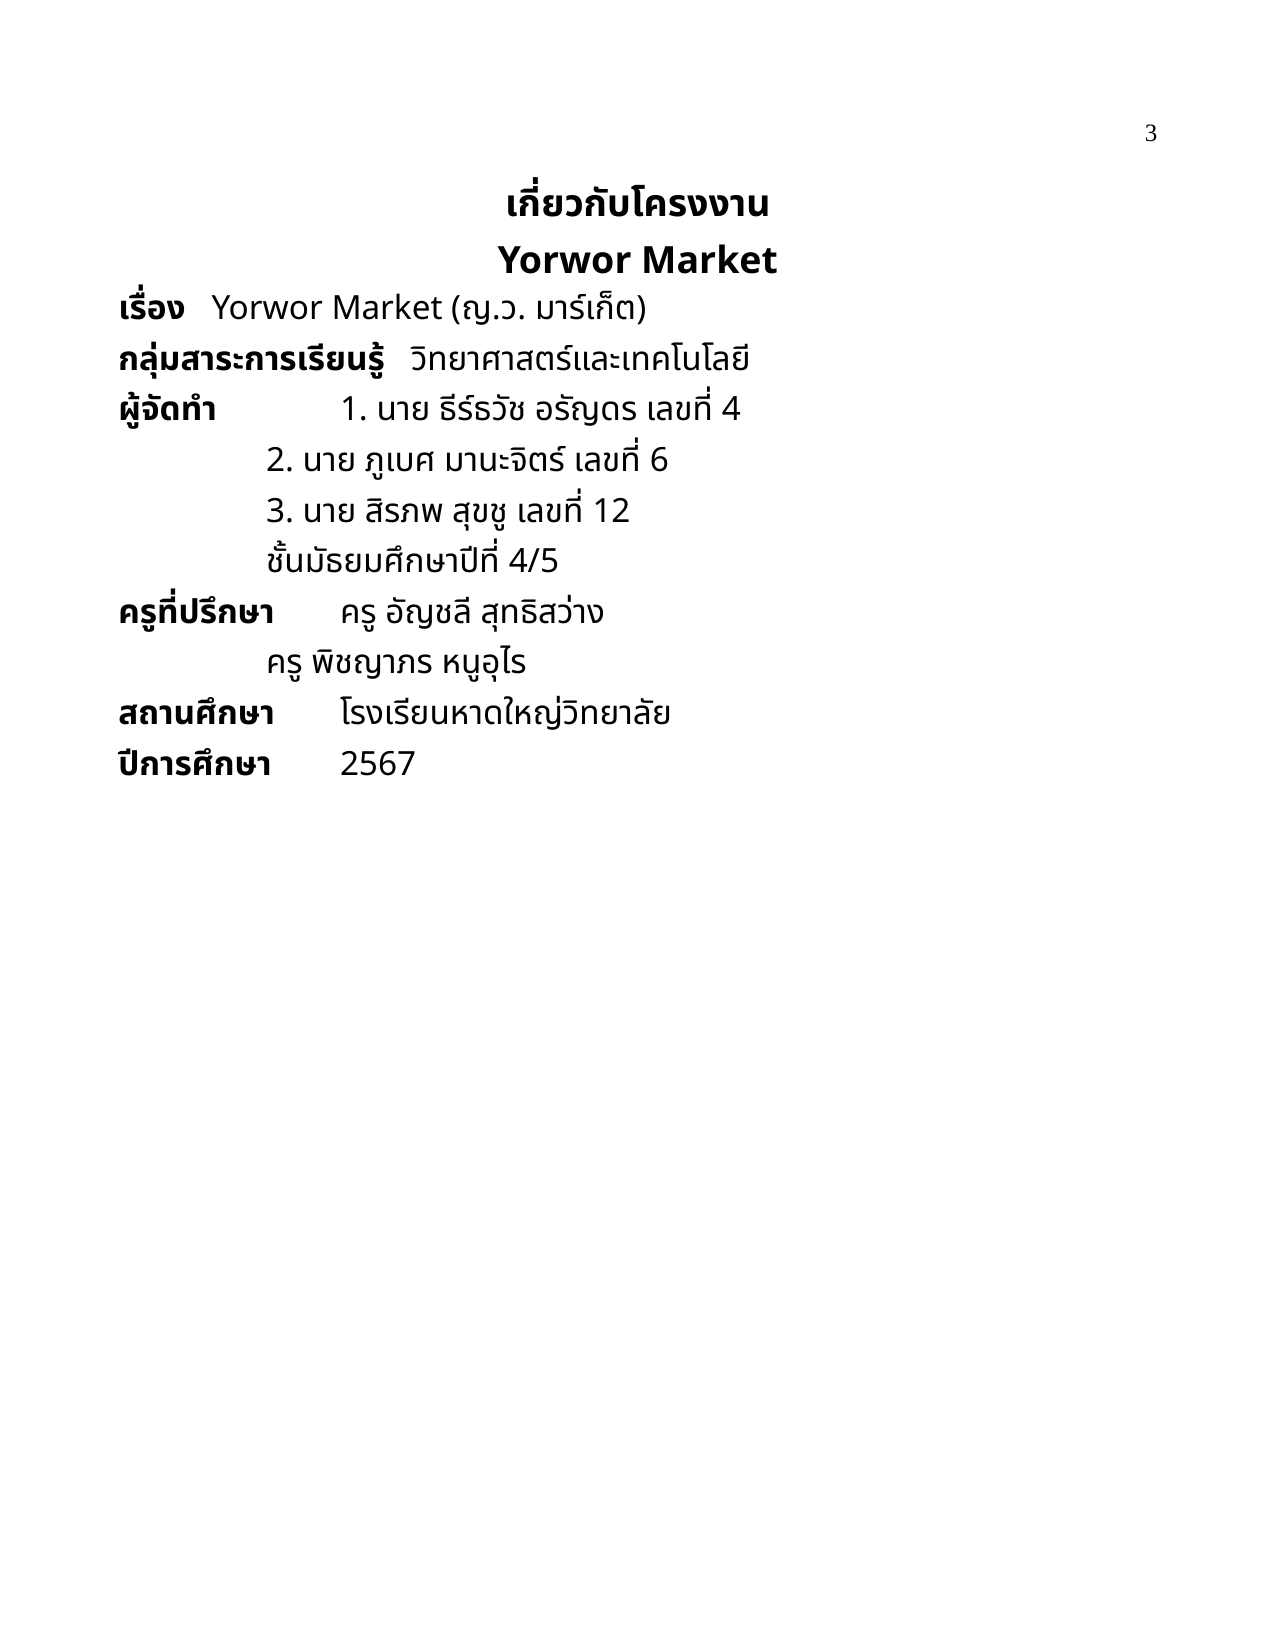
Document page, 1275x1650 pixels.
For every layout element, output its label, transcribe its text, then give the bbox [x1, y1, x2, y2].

text สถานศึกษา โรงเรียนหาดใหญ่วิทยาลัย [118, 689, 1157, 739]
text กลุ่มสาระการเรียนรู้ วิทยาศาสตร์และเทคโนโลยี [118, 335, 1157, 385]
text ปีการศึกษา 2567 [118, 739, 1157, 790]
text ผู้จัดทำ 1. นาย ธีร์ธวัช อรัญดร เลขที่ 4 [118, 385, 1157, 436]
text 3. นาย สิรภพ สุขชู เลขที่ 12 [118, 486, 1157, 537]
text ครูที่ปรึกษา ครู อัญชลี สุทธิสว่าง [118, 588, 1157, 638]
text เกี่ยวกับโครงงาน [118, 176, 1157, 233]
text ครู พิชญาภร หนูอุไร [118, 638, 1157, 689]
text Yorwor Market [118, 233, 1157, 284]
text เรื่อง Yorwor Market (ญ.ว. มาร์เก็ต) [118, 284, 1157, 335]
text 2. นาย ภูเบศ มานะจิตร์ เลขที่ 6 [118, 436, 1157, 486]
text ชั้นมัธยมศึกษาปีที่ 4/5 [118, 537, 1157, 588]
